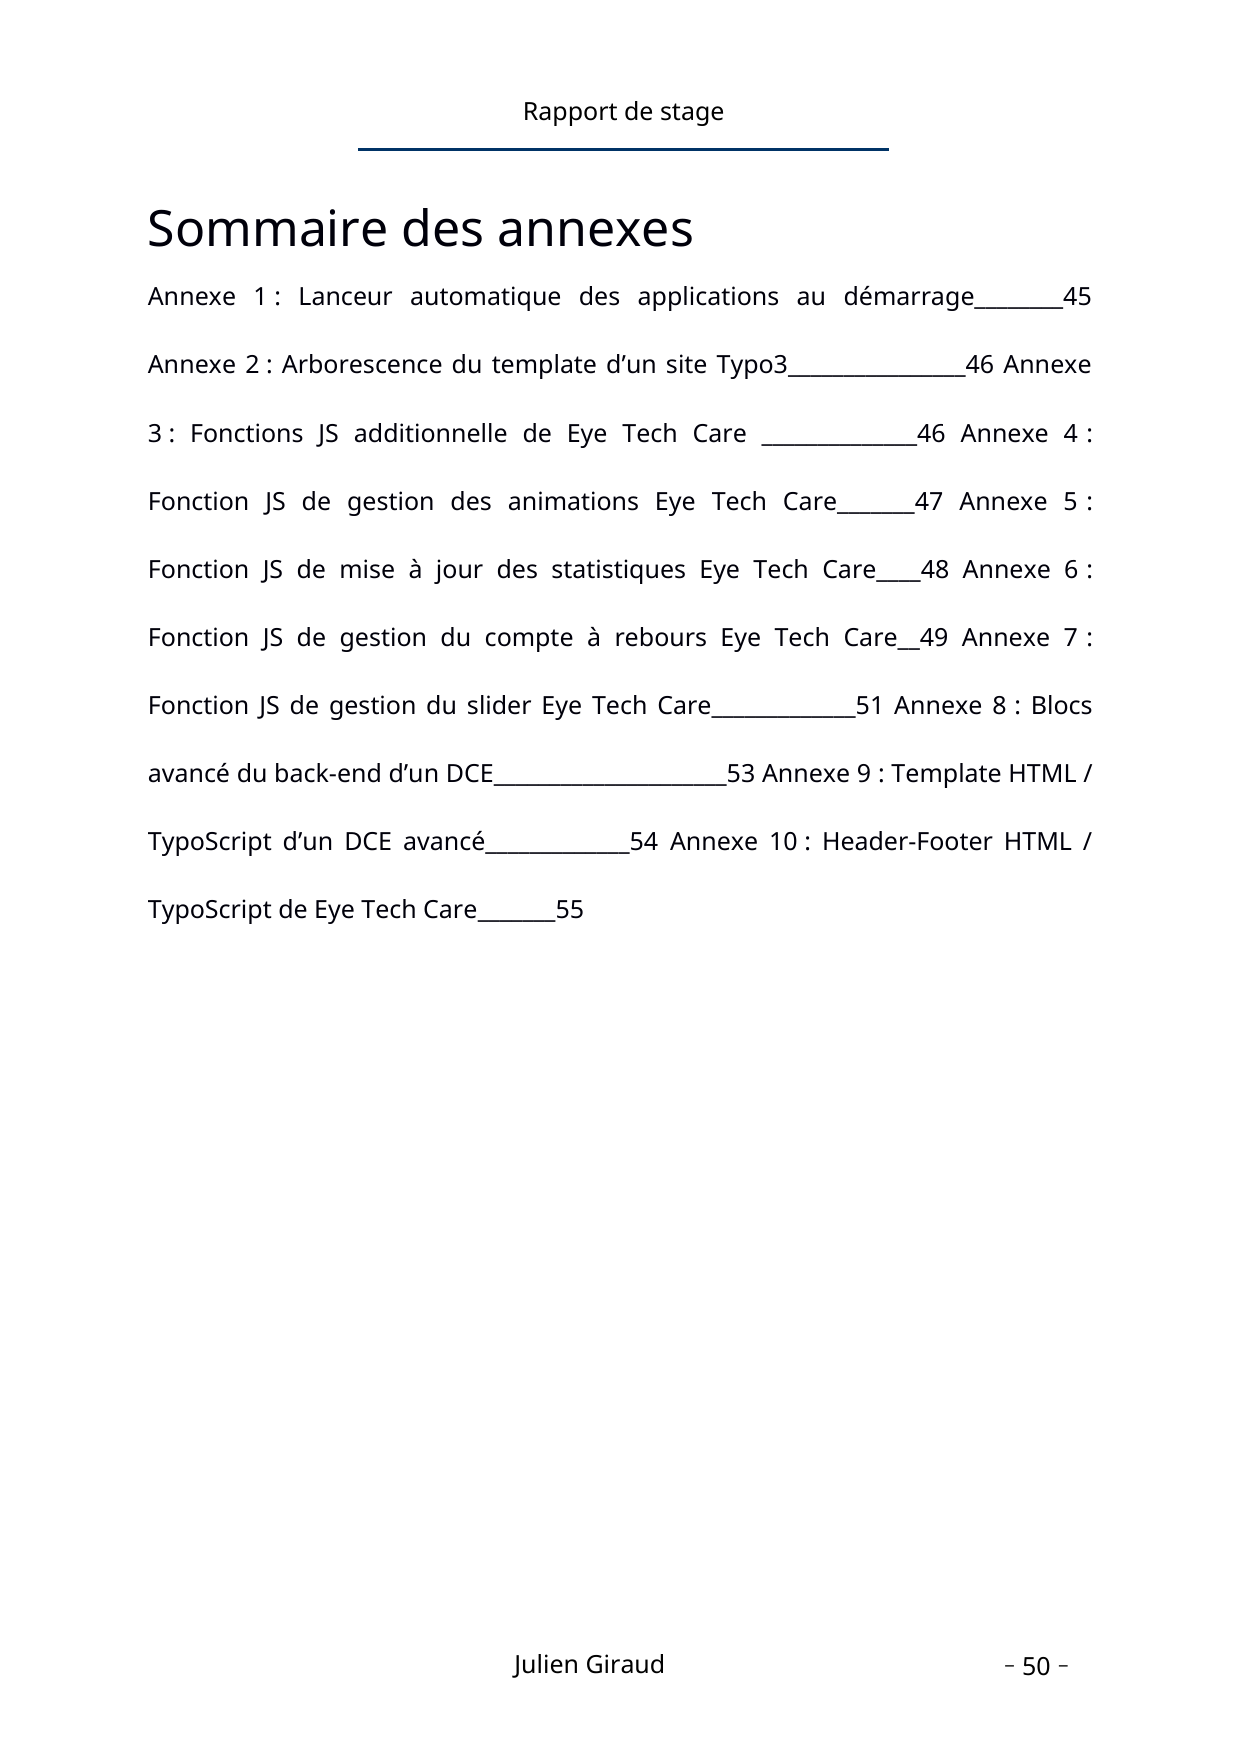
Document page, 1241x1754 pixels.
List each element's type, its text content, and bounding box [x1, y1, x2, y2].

text Annexe 1 : Lanceur automatique des applications au démarrage________45 Annexe 2 : Arborescence du template d’un site Typo3________________46 Annexe 3 : Fonctions JS additionnelle de Eye Tech Care ______________46 Annexe 4 : Fonction JS de gestion des animations Eye Tech Care_______47 Annexe 5 : Fonction JS de mise à jour des statistiques Eye Tech Care____48 Annexe 6 : Fonction JS de gestion du compte à rebours Eye Tech Care__49 Annexe 7 : Fonction JS de gestion du slider Eye Tech Care_____________51 Annexe 8 : Blocs avancé du back-end d’un DCE_____________________53 Annexe 9 : Template HTML / TypoScript d’un DCE avancé_____________54 Annexe 10 : Header-Footer HTML / TypoScript de Eye Tech Care_______55 _ [148, 279, 1093, 926]
subtitle Sommaire des annexes [148, 193, 1093, 261]
